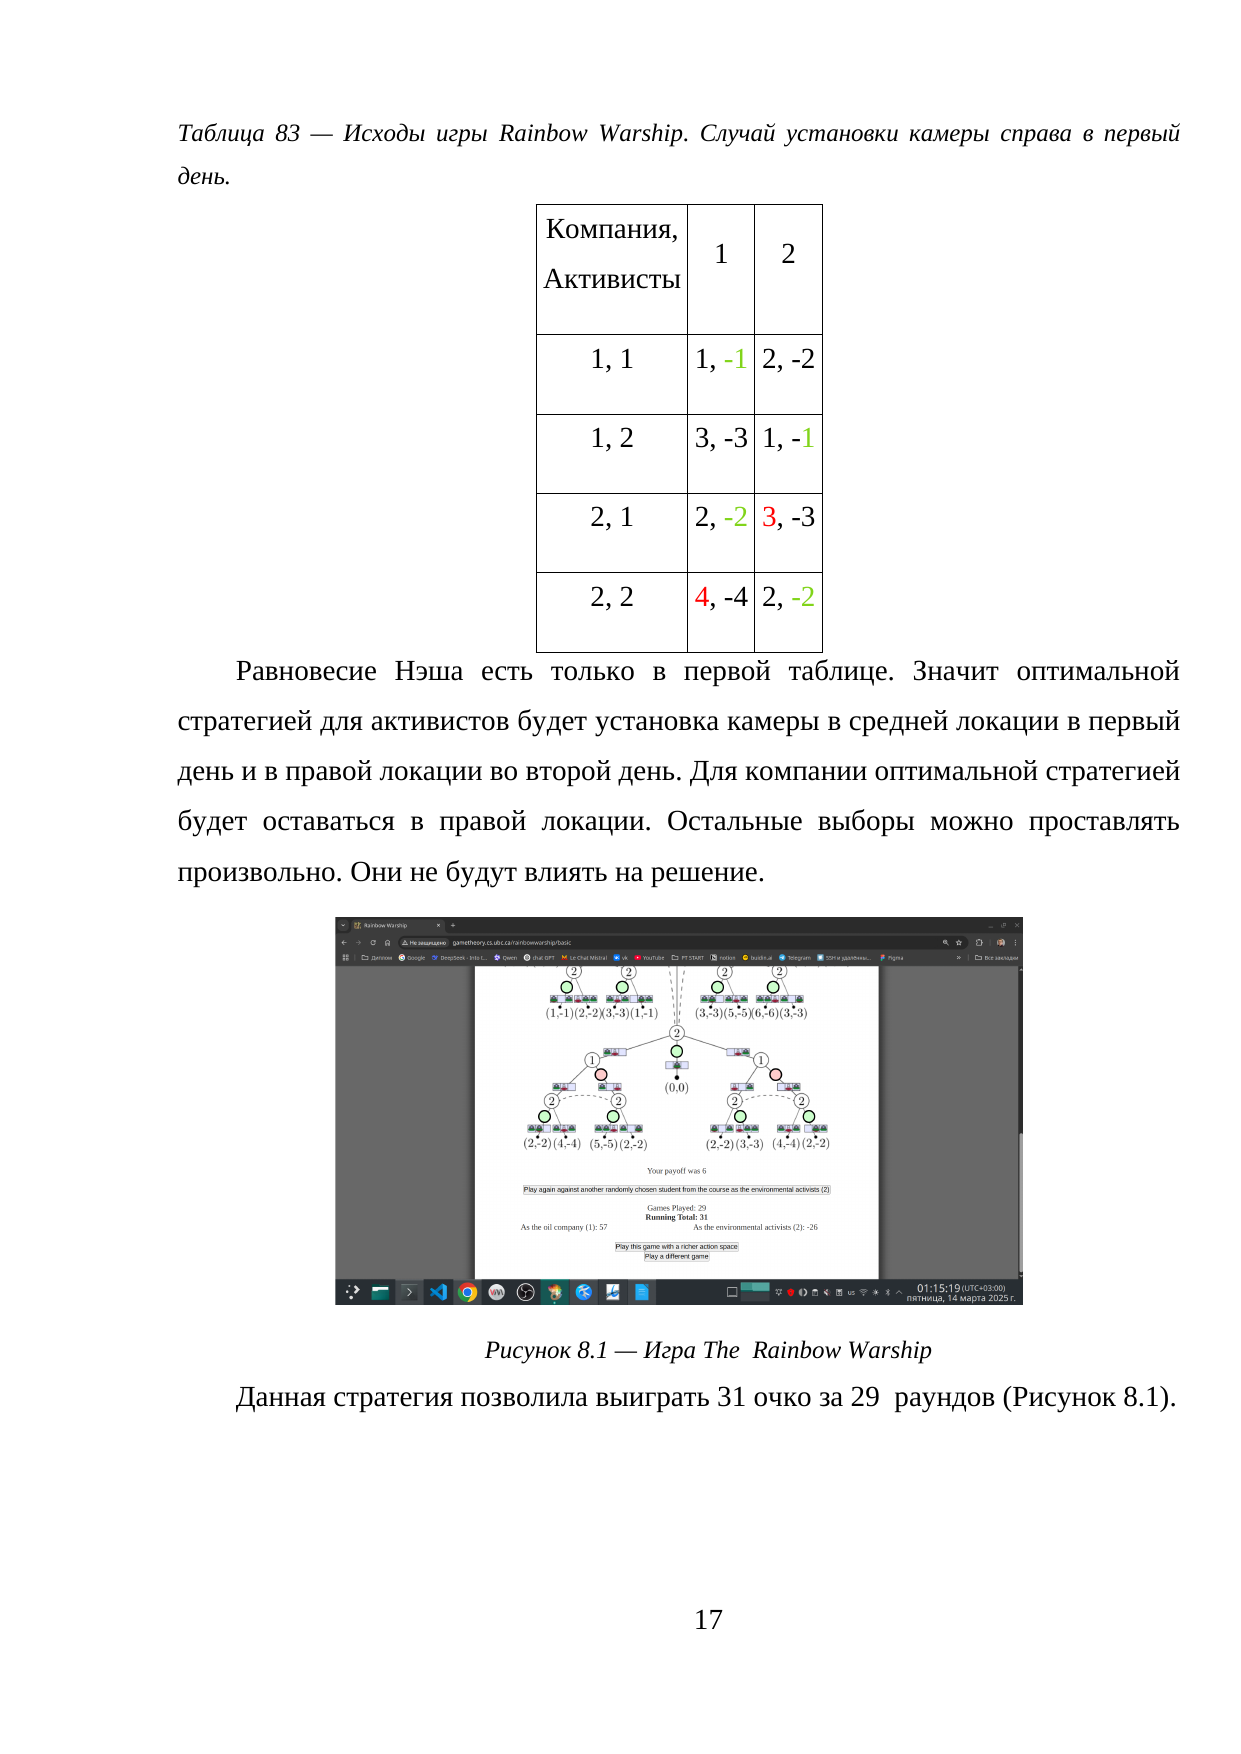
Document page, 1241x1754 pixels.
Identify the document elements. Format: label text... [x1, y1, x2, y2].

text Таблица 83 — Исходы игры Rainbow Warship. Случай установки камеры справа в первый день. [177, 118, 1181, 190]
table_cell 3, -3 [755, 494, 822, 572]
text Рисунок 8.1 — Игра The Rainbow Warship [177, 904, 1181, 1364]
text Данная стратегия позволила выиграть 31 очко за 29 раундов (Рисунок 8.1). [177, 1379, 1181, 1412]
table_cell 1, 2 [537, 415, 687, 493]
table_cell 2, 1 [537, 494, 687, 572]
table_cell 1, -1 [688, 335, 754, 413]
table_cell 1, -1 [755, 415, 822, 493]
table_cell 3, -3 [688, 415, 754, 493]
table_cell 4, -4 [688, 573, 754, 652]
table_cell 1, 1 [537, 335, 687, 413]
table_cell 2, -2 [755, 335, 822, 413]
table_header Компания, Активисты [537, 205, 687, 334]
table_cell 2, 2 [537, 573, 687, 652]
text Равновесие Нэша есть только в первой таблице. Значит оптимальной стратегией для активистов будет установка камеры в средней локации в первый день и в правой локации во второй день. Для компании оптимальной стратегией будет оставаться в правой локации. Остальные выборы можно проставлять произвольно. Они не будут влиять на решение. [177, 653, 1181, 887]
picture [335, 917, 1023, 1305]
table_cell 2, -2 [755, 573, 822, 652]
table_header 2 [755, 205, 822, 334]
table_cell 2, -2 [688, 494, 754, 572]
table_header 1 [688, 205, 754, 334]
